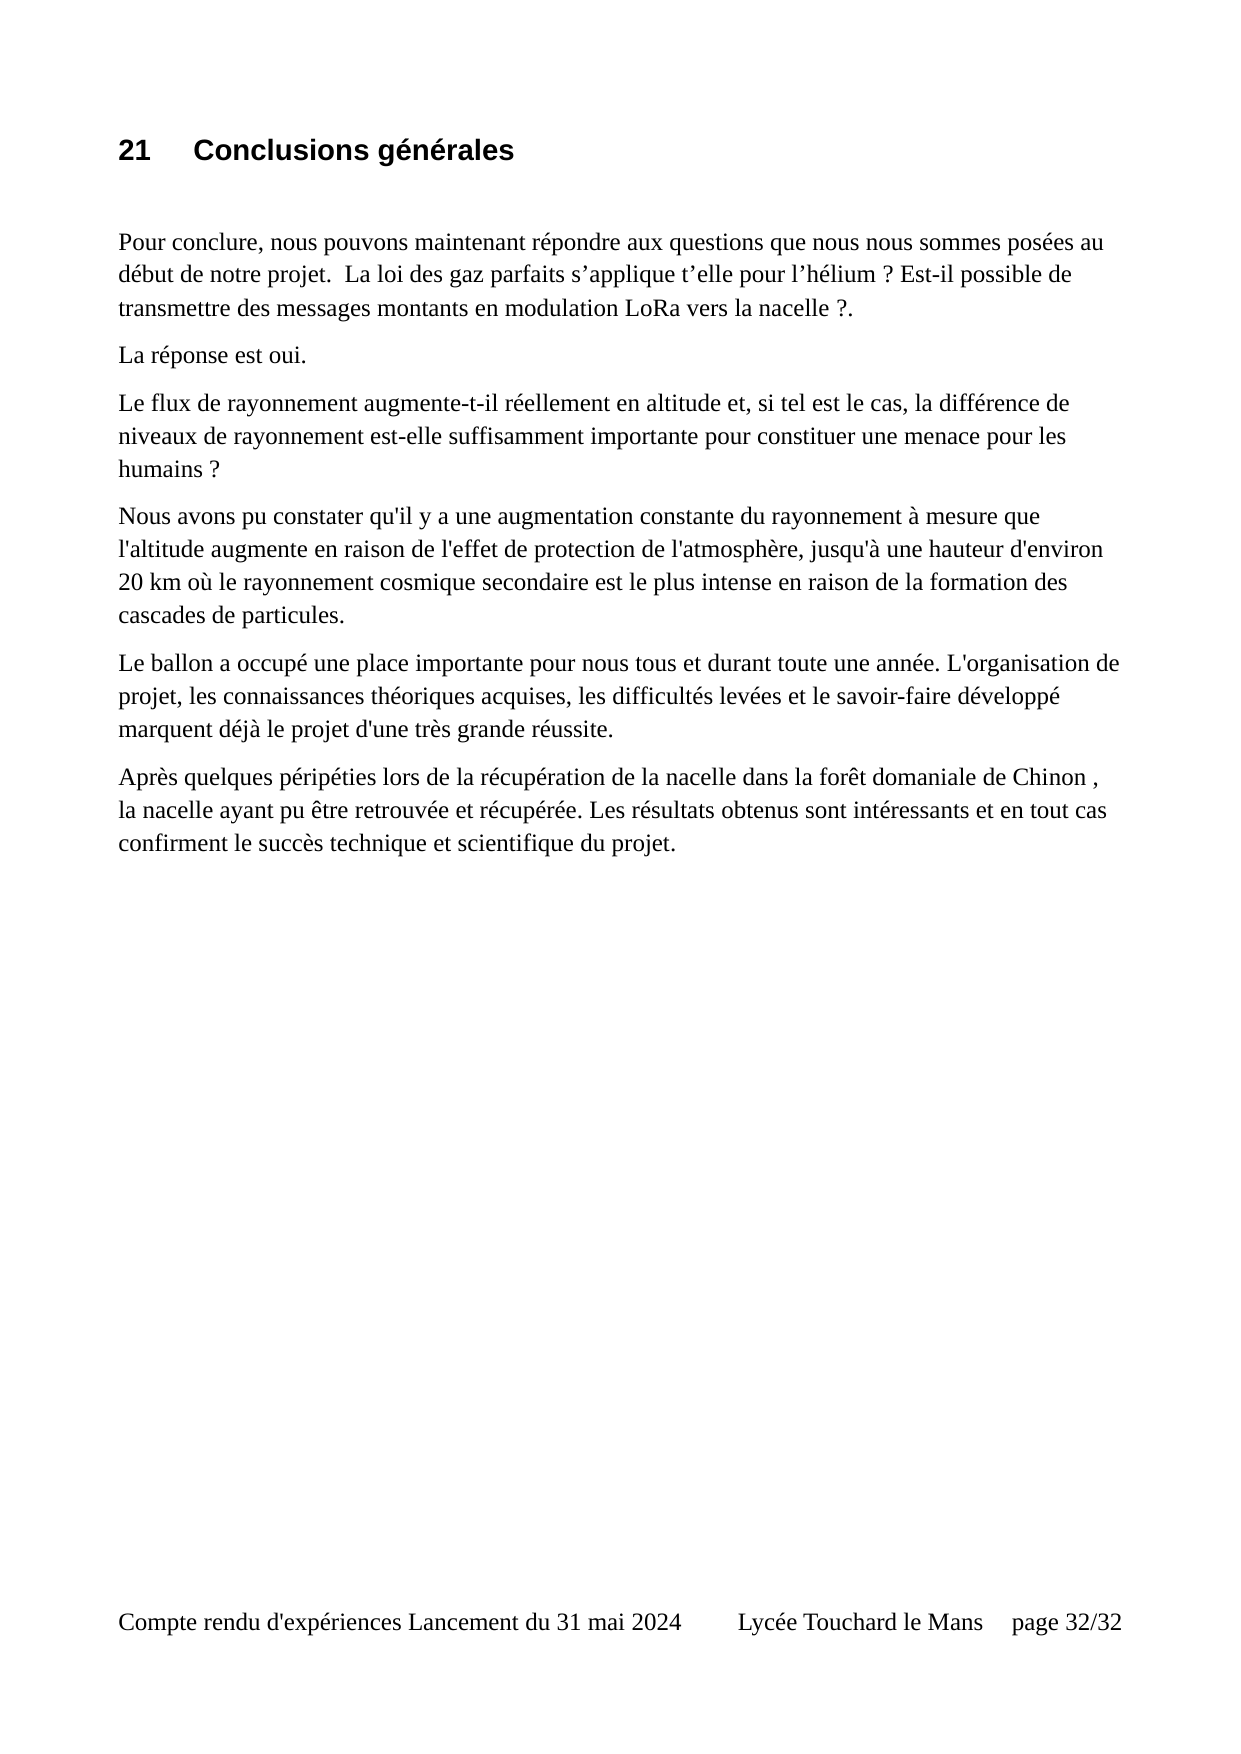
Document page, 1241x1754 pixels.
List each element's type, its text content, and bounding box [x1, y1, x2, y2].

text Le flux de rayonnement augmente-t-il réellement en altitude et, si tel est le cas, la différence de niveaux de rayonnement est-elle suffisamment importante pour constituer une menace pour les humains ? [118, 388, 1122, 483]
subtitle Conclusions générales [118, 133, 1122, 166]
text Pour conclure, nous pouvons maintenant répondre aux questions que nous nous sommes posées au début de notre projet. La loi des gaz parfaits s’applique t’elle pour l’hélium ? Est-il possible de transmettre des messages montants en modulation LoRa vers la nacelle ?. [118, 227, 1122, 321]
text Après quelques péripéties lors de la récupération de la nacelle dans la forêt domaniale de Chinon , la nacelle ayant pu être retrouvée et récupérée. Les résultats obtenus sont intéressants et en tout cas confirment le succès technique et scientifique du projet. [118, 762, 1122, 857]
text Nous avons pu constater qu'il y a une augmentation constante du rayonnement à mesure que l'altitude augmente en raison de l'effet de protection de l'atmosphère, jusqu'à une hauteur d'environ 20 km où le rayonnement cosmique secondaire est le plus intense en raison de la formation des cascades de particules. [118, 501, 1122, 629]
text Le ballon a occupé une place importante pour nous tous et durant toute une année. L'organisation de projet, les connaissances théoriques acquises, les difficultés levées et le savoir-faire développé marquent déjà le projet d'une très grande réussite. [118, 648, 1122, 743]
text La réponse est oui. [118, 340, 1122, 369]
